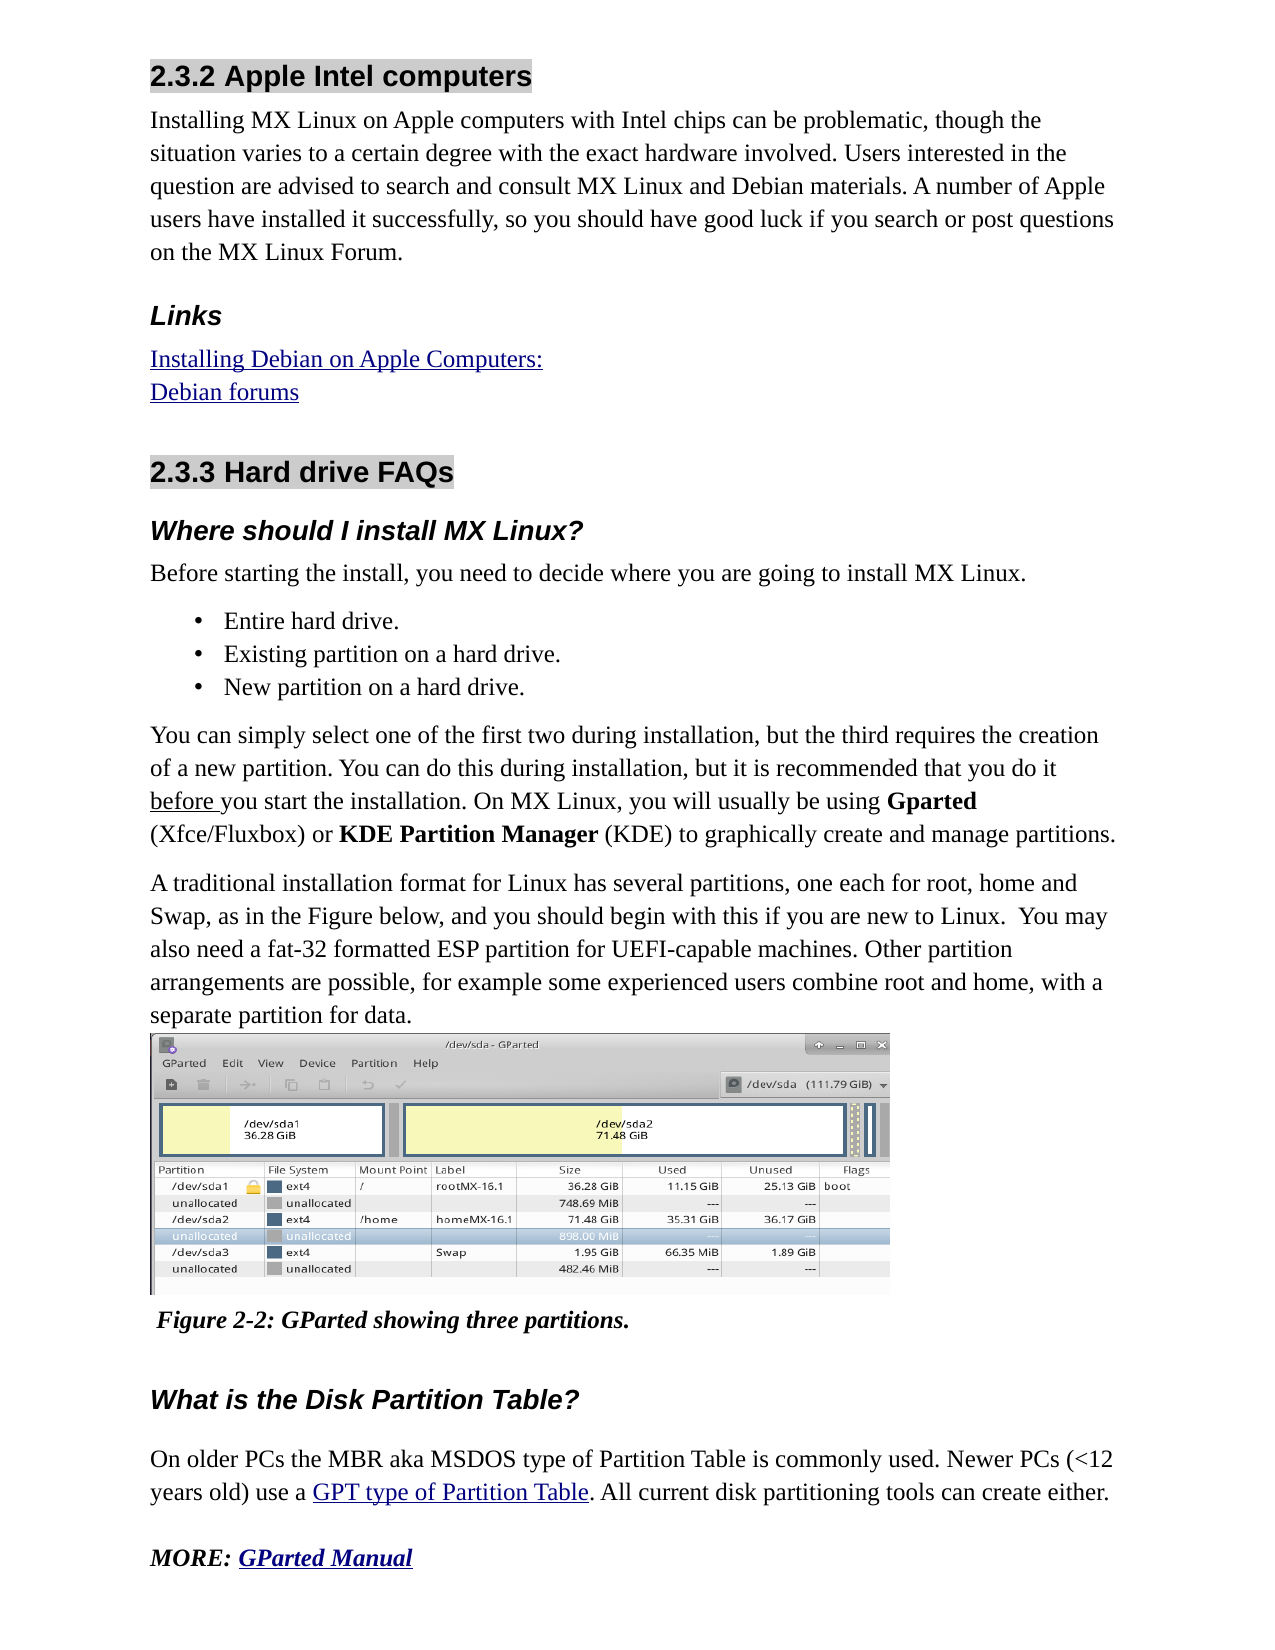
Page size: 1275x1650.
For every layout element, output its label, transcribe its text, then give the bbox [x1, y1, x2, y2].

text A traditional installation format for Linux has several partitions, one each for root, home and Swap, as in the Figure below, and you should begin with this if you are new to Linux. You may also need a fat-32 formatted ESP partition for UEFI-capable machines. Other partition arrangements are possible, for example some experienced users combine root and home, with a separate partition for data. [150, 868, 1125, 1029]
text Before starting the install, you need to decide where you are going to install MX Linux. [150, 558, 1125, 587]
text MORE: GParted Manual [150, 1543, 1125, 1572]
subtitle 2.3.3 Hard drive FAQs [454, 455, 1125, 489]
subtitle 2.3.2 Apple Intel computers [532, 59, 1125, 93]
subtitle Where should I install MX Linux? [150, 514, 1125, 546]
text Installing MX Linux on Apple computers with Intel chips can be problematic, though the situation varies to a certain degree with the exact hardware involved. Users interested in the question are advised to search and consult MX Linux and Debian materials. A number of Apple users have installed it successfully, so you should have good luck if you search or post questions on the MX Linux Forum. [150, 105, 1125, 266]
subtitle What is the Disk Partition Table? [150, 1383, 1125, 1415]
text On older PCs the MBR aka MSDOS type of Partition Table is commonly used. Newer PCs (<12 years old) use a GPT type of Partition Table. All current disk partitioning tools can create either. [150, 1444, 1125, 1506]
text Debian forums [150, 377, 1125, 406]
picture [150, 1033, 890, 1295]
list Existing partition on a hard drive. [194, 639, 1125, 668]
list New partition on a hard drive. [194, 672, 1125, 701]
subtitle Links [150, 299, 1125, 331]
list Entire hard drive. [194, 606, 1125, 635]
text Figure 2-2: GParted showing three partitions. [150, 1033, 1125, 1333]
text You can simply select one of the first two during installation, but the third requires the creation of a new partition. You can do this during installation, but it is recommended that you do it before you start the installation. On MX Linux, you will usually be using Gparted (Xfce/Fluxbox) or KDE Partition Manager (KDE) to graphically create and manage partitions. [150, 720, 1125, 848]
text Installing Debian on Apple Computers: [150, 344, 1125, 372]
